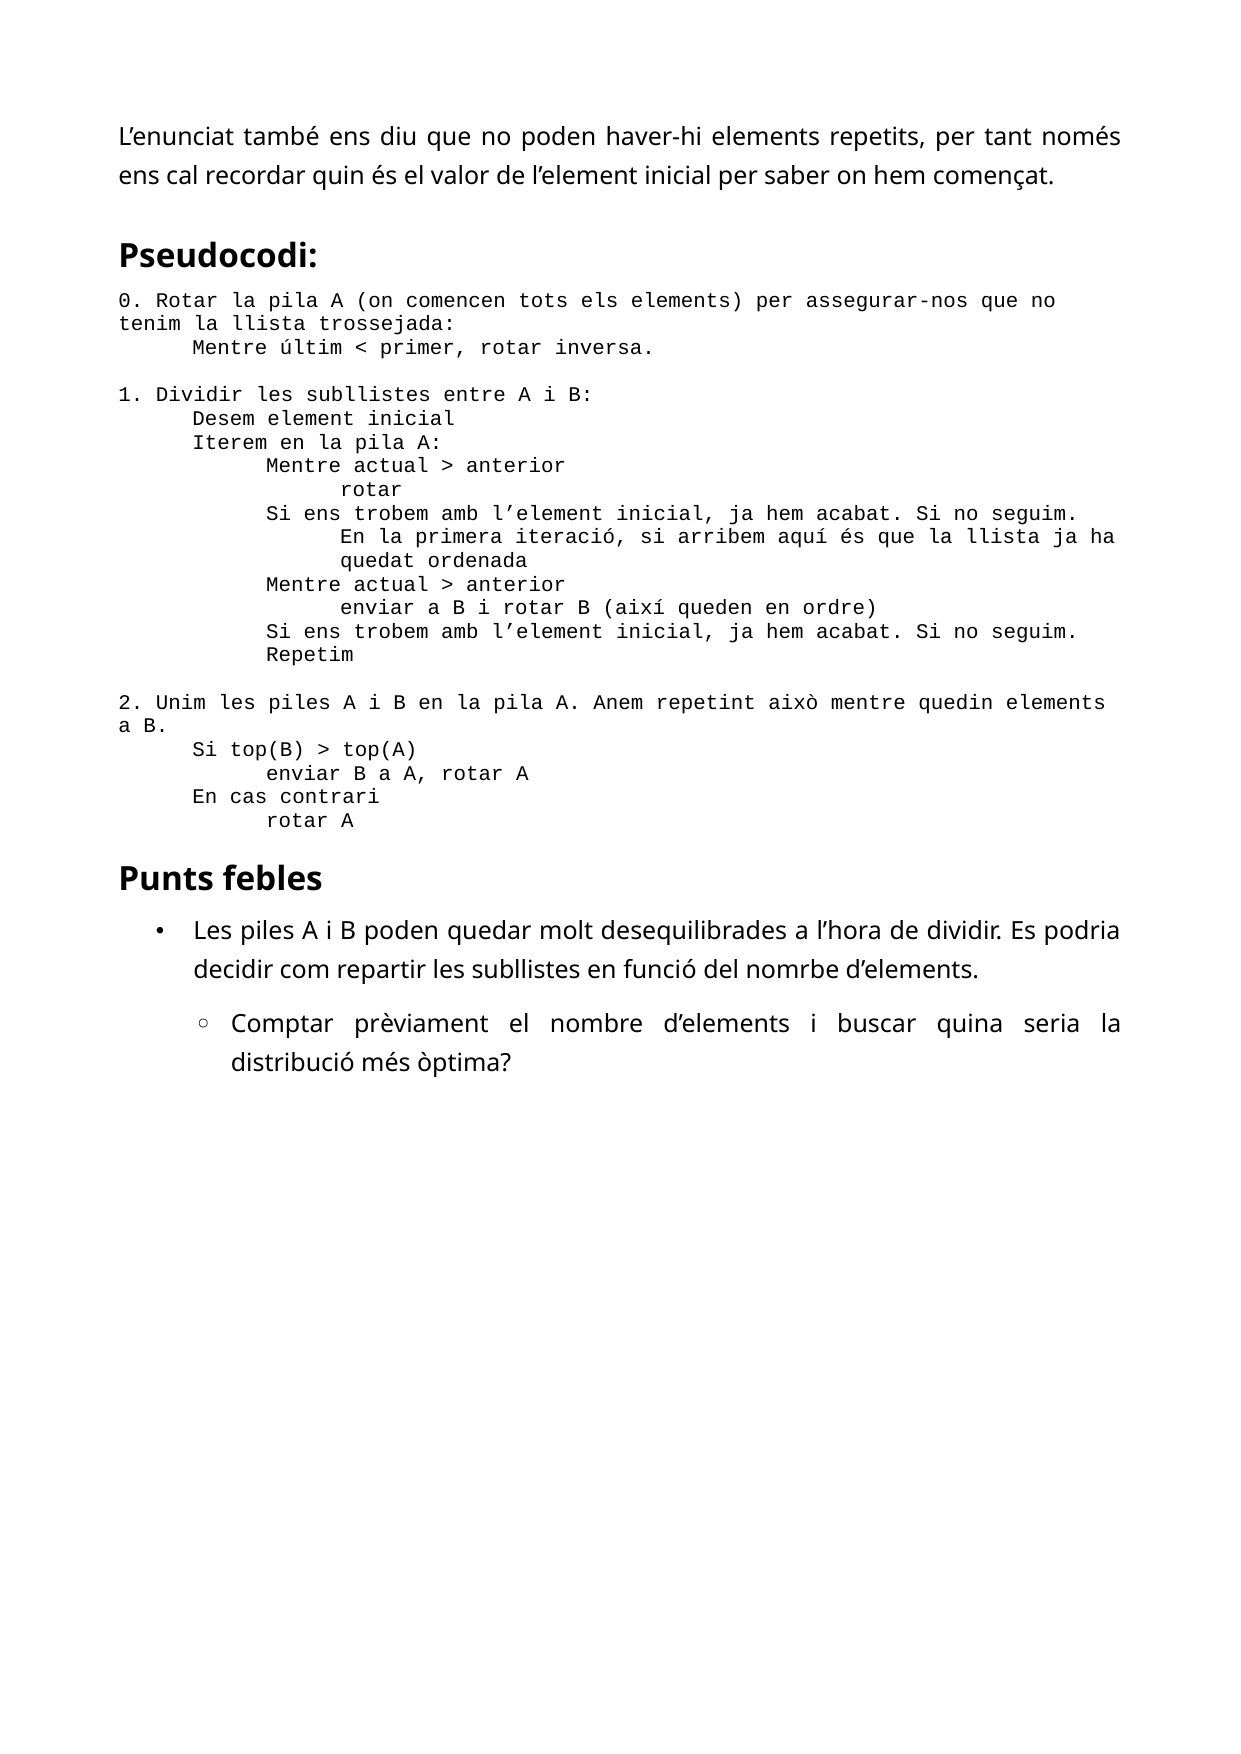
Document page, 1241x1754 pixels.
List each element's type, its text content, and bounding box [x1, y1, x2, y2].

text enviar B a A, rotar A [118, 763, 1122, 786]
text 1. Dividir les subllistes entre A i B: [118, 384, 1122, 408]
list Comptar prèviament el nombre d’elements i buscar quina seria la distribució més òptima? [193, 1005, 1122, 1078]
text Si ens trobem amb l’element inicial, ja hem acabat. Si no seguim. [192, 621, 1122, 644]
text 0. Rotar la pila A (on comencen tots els elements) per assegurar-nos que no tenim la llista trossejada: [118, 290, 1122, 337]
text Mentre actual > anterior [192, 455, 1122, 479]
text rotar A [118, 810, 1122, 834]
list Les piles A i B poden quedar molt desequilibrades a l’hora de dividir. Es podria decidir com repartir les subllistes en funció del nomrbe d’elements. [156, 912, 1122, 986]
text enviar a B i rotar B (així queden en ordre) [192, 597, 1122, 621]
text Iterem en la pila A: [118, 432, 1122, 455]
text Desem element inicial [118, 408, 1122, 432]
text L’enunciat també ens diu que no poden haver-hi elements repetits, per tant només ens cal recordar quin és el valor de l’element inicial per saber on hem començat. [118, 118, 1122, 191]
text 2. Unim les piles A i B en la pila A. Anem repetint això mentre quedin elements a B. [118, 692, 1122, 739]
text Si top(B) > top(A) [118, 739, 1122, 763]
text Si ens trobem amb l’element inicial, ja hem acabat. Si no seguim. [192, 503, 1122, 526]
subtitle Pseudocodi: [118, 232, 1122, 277]
text Repetim [192, 644, 1122, 668]
text Mentre actual > anterior [192, 573, 1122, 597]
text rotar [192, 479, 1122, 503]
subtitle Punts febles [118, 854, 1122, 900]
text En cas contrari [118, 786, 1122, 810]
text Mentre últim < primer, rotar inversa. [118, 337, 1122, 361]
text En la primera iteració, si arribem aquí és que la llista ja ha quedat ordenada [192, 526, 1122, 573]
